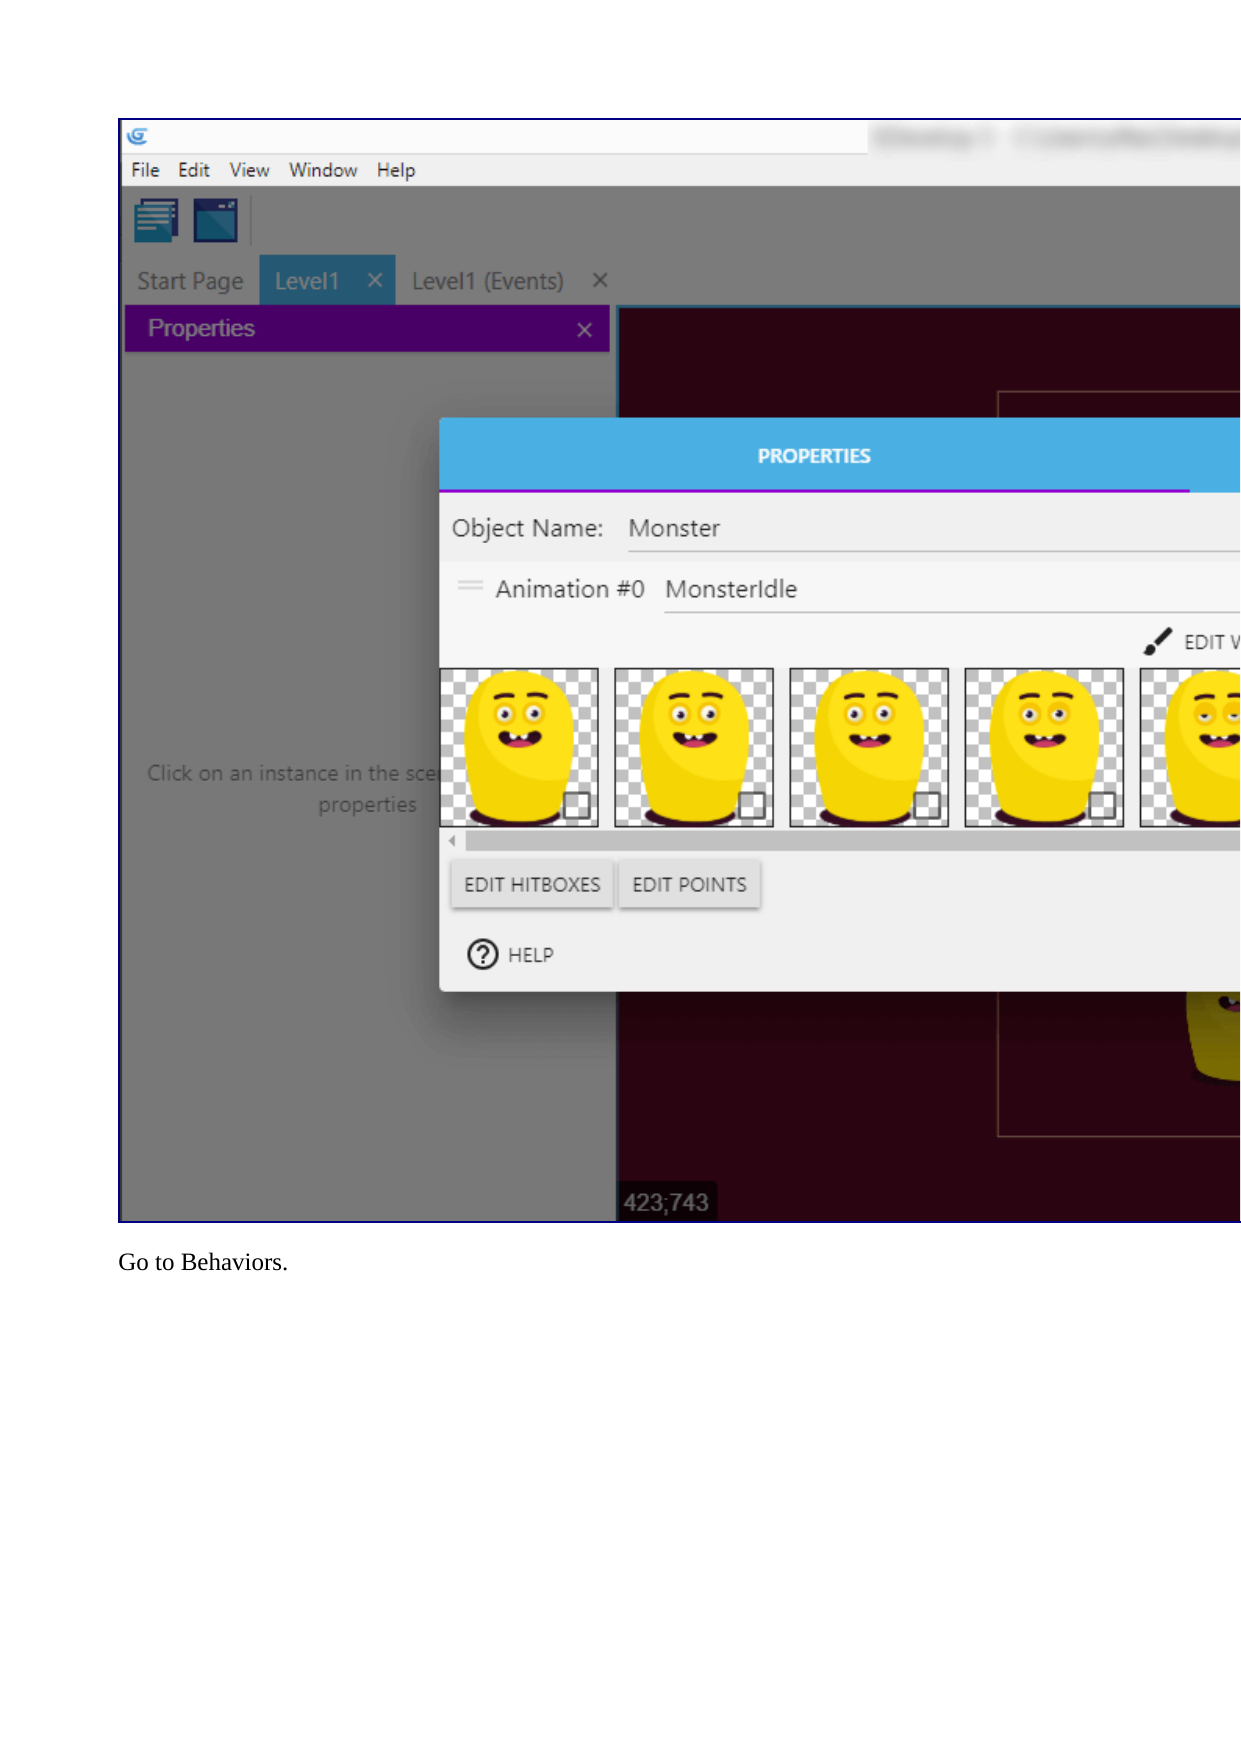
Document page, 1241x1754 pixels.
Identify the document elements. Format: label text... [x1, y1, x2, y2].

text Go to Behaviors. [118, 1247, 1122, 1276]
picture [120, 120, 1241, 1221]
